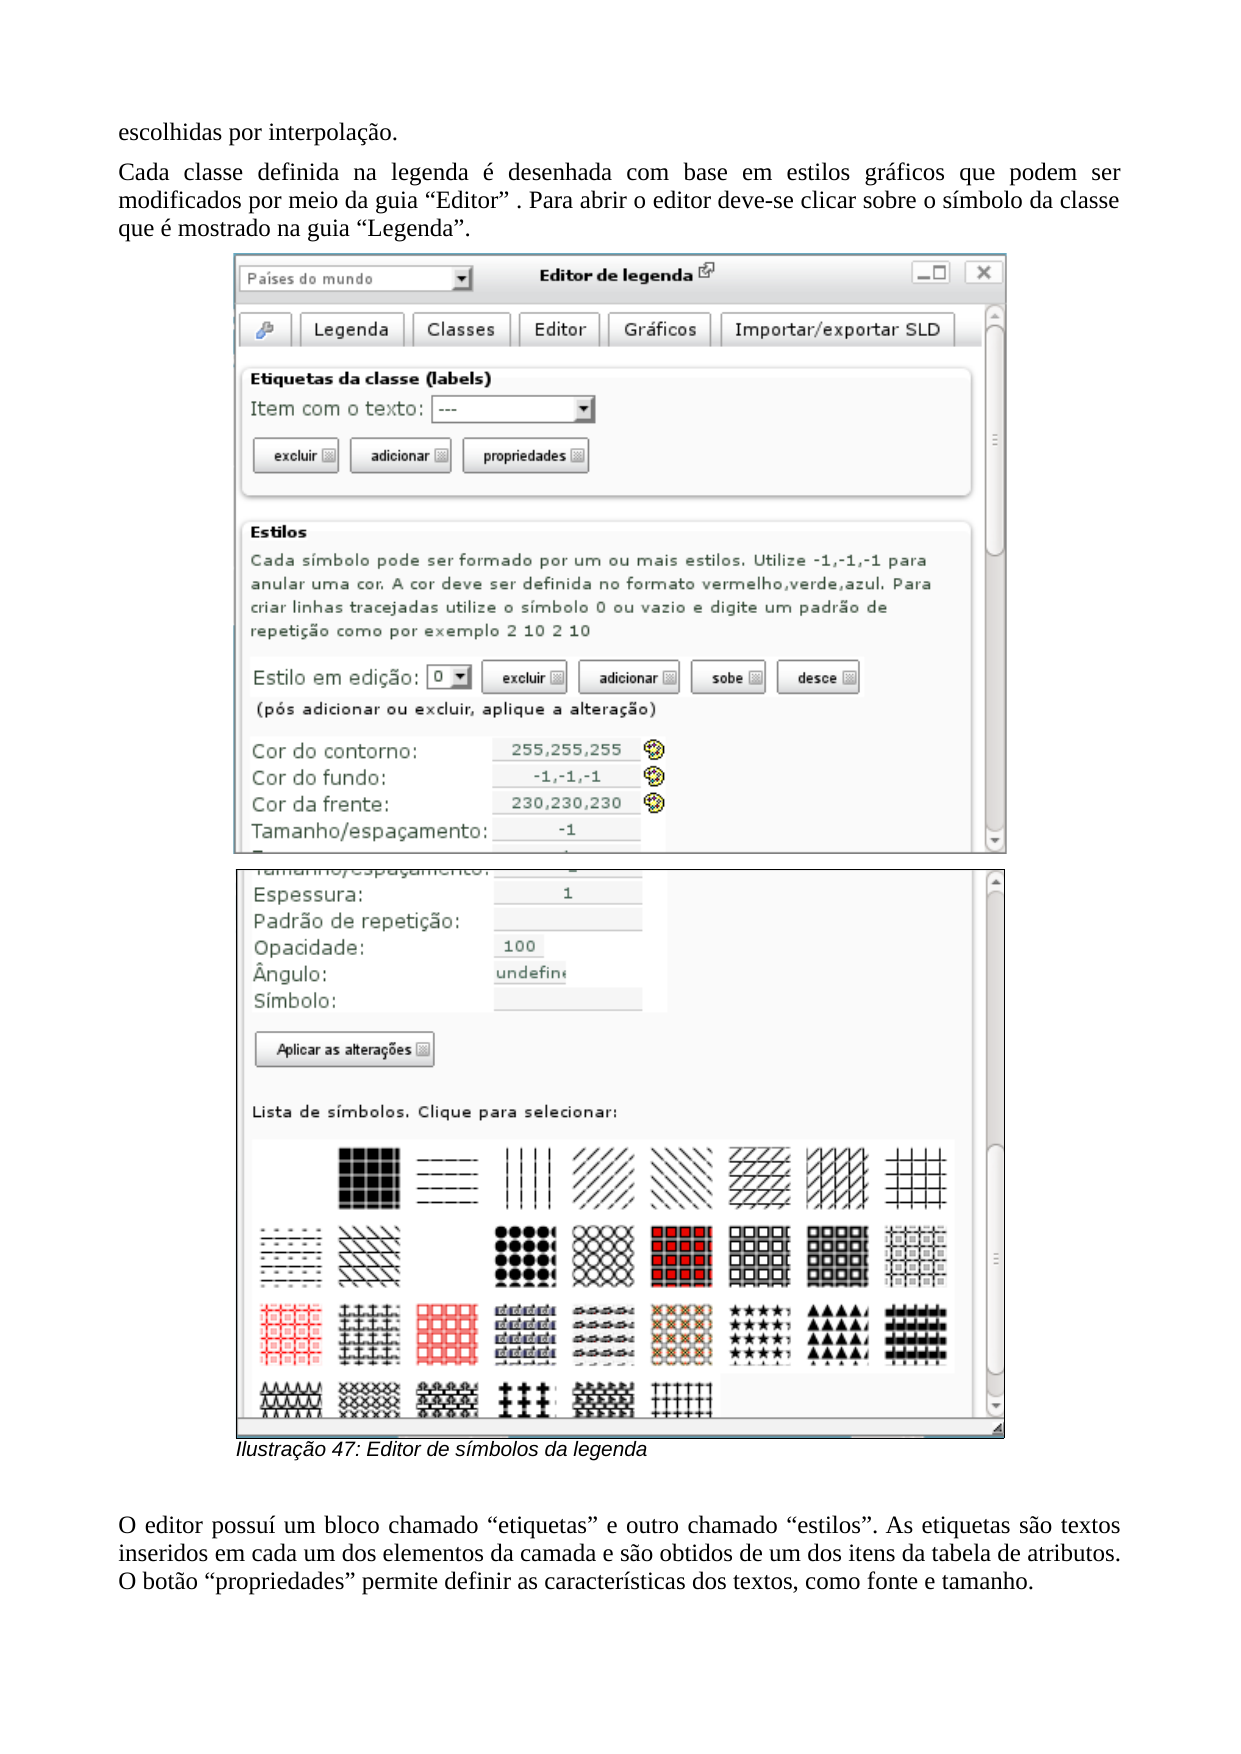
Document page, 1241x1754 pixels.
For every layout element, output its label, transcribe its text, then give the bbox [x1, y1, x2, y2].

text escolhidas por interpolação. [118, 118, 1122, 146]
text O editor possuí um bloco chamado “etiquetas” e outro chamado “estilos”. As etiquetas são textos inseridos em cada um dos elementos da camada e são obtidos de um dos itens da tabela de atributos. O botão “propriedades” permite definir as características dos textos, como fonte e tamanho. [118, 857, 1122, 1595]
picture [233, 253, 1007, 854]
picture [237, 870, 1004, 1438]
text Ilustração 47: Editor de símbolos da legenda [236, 1439, 1004, 1461]
text Cada classe definida na legenda é desenhada com base em estilos gráficos que podem ser modificados por meio da guia “Editor” . Para abrir o editor deve-se clicar sobre o símbolo da classe que é mostrado na guia “Legenda”. [118, 158, 1122, 241]
